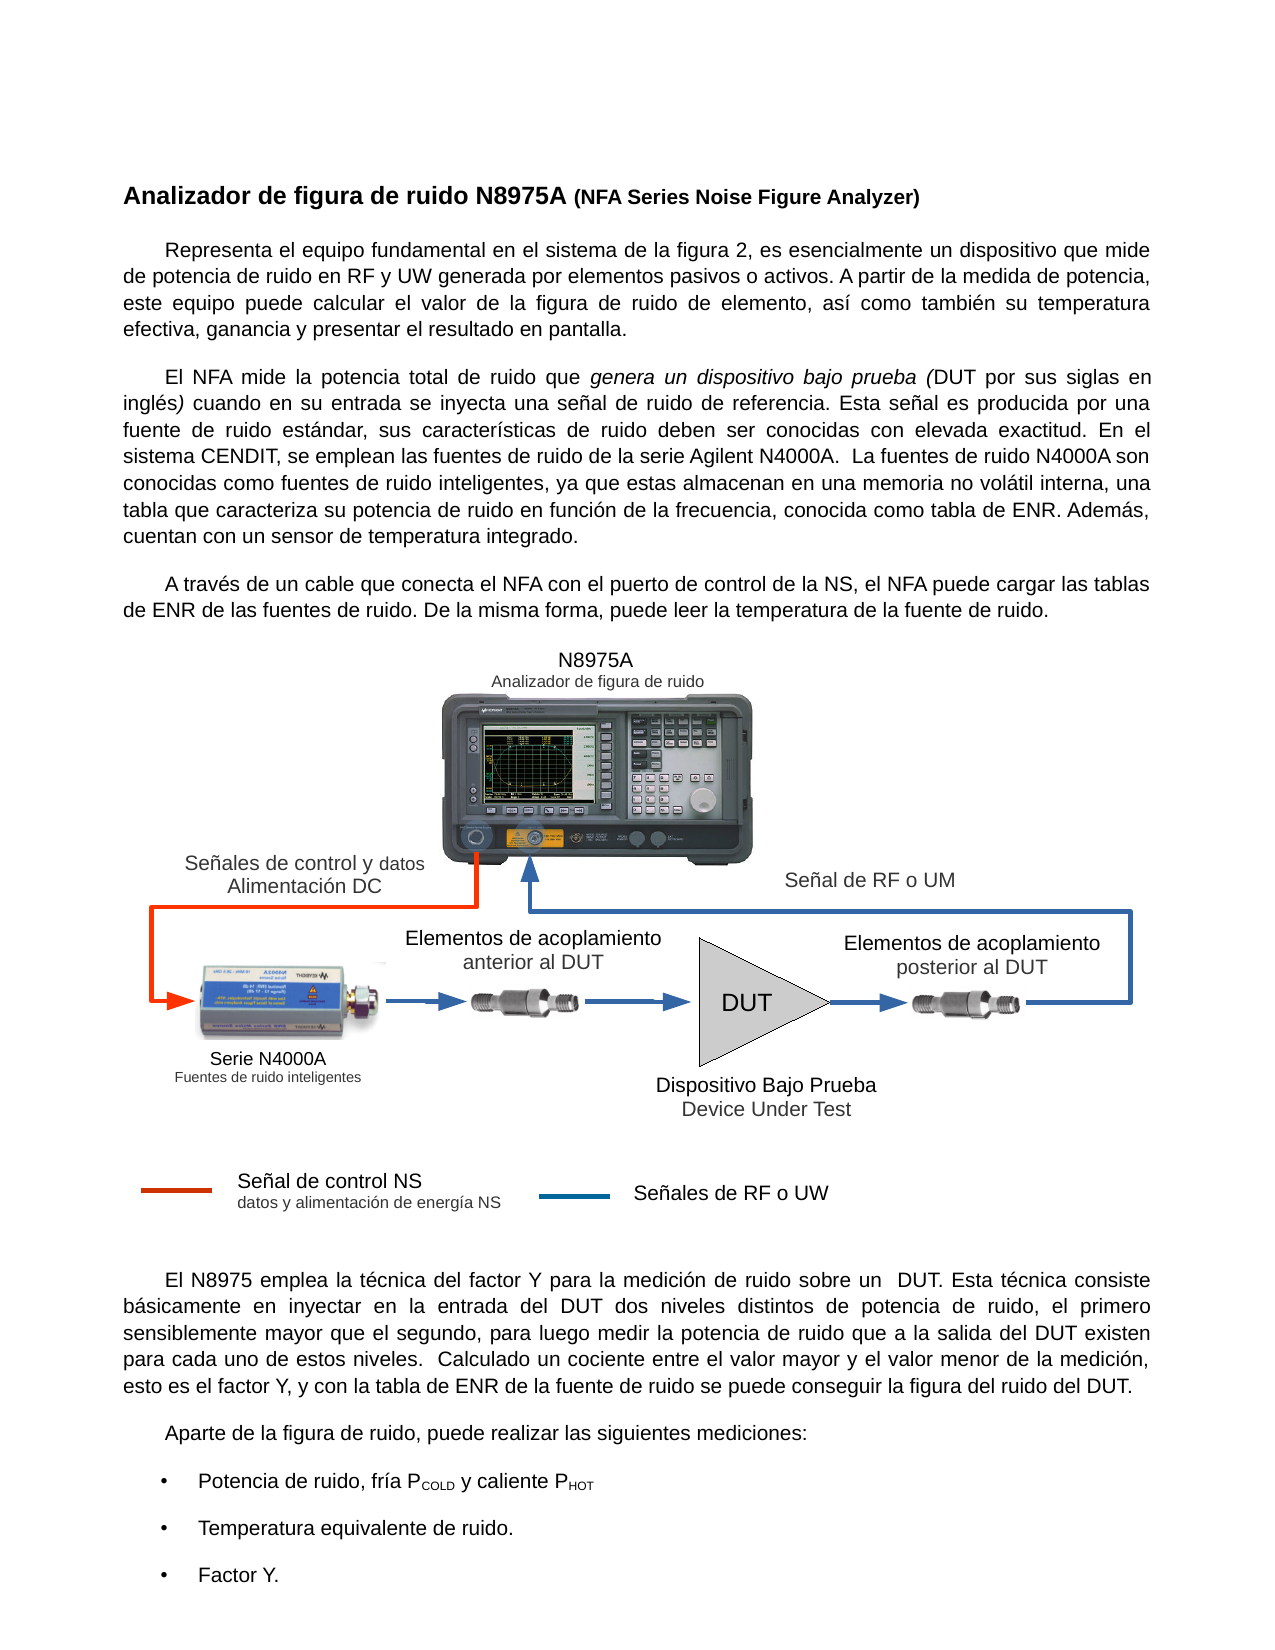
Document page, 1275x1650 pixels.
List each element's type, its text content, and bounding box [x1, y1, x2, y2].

picture [433, 687, 760, 867]
list Temperatura equivalente de ruido. [160, 1513, 1152, 1540]
subtitle Analizador de figura de ruido N8975A (NFA Series Noise Figure Analyzer) [123, 181, 1152, 210]
picture [195, 962, 301, 1040]
text A través de un cable que conecta el NFA con el puerto de control de la NS, el NFA puede cargar las tablas de ENR de las fuentes de ruido. De la misma forma, puede leer la temperatura de la fuente de ruido. [123, 569, 1152, 622]
picture [908, 985, 1027, 1002]
list Potencia de ruido, fría PCOLD y caliente PHOT [160, 1466, 1152, 1492]
list Factor Y. [160, 1561, 1152, 1587]
text Representa el equipo fundamental en el sistema de la figura 2, es esencialmente un dispositivo que mide de potencia de ruido en RF y UW generada por elementos pasivos o activos. A partir de la medida de potencia, este equipo puede calcular el valor de la figura de ruido de elemento, así como también su temperatura efectiva, ganancia y presentar el resultado en pantalla. [123, 235, 1152, 341]
picture [466, 984, 585, 1000]
text El N8975 emplea la técnica del factor Y para la medición de ruido sobre un DUT. Esta técnica consiste básicamente en inyectar en la entrada del DUT dos niveles distintos de potencia de ruido, el primero sensiblemente mayor que el segundo, para luego medir la potencia de ruido que a la salida del DUT existen para cada uno de estos niveles. Calculado un cociente entre el valor mayor y el valor menor de la medición, esto es el factor Y, y con la tabla de ENR de la fuente de ruido se puede conseguir la figura del ruido del DUT. [123, 1265, 1152, 1398]
text El NFA mide la potencia total de ruido que genera un dispositivo bajo prueba (DUT por sus siglas en inglés) cuando en su entrada se inyecta una señal de ruido de referencia. Esta señal es producida por una fuente de ruido estándar, sus características de ruido deben ser conocidas con elevada exactitud. En el sistema CENDIT, se emplean las fuentes de ruido de la serie Agilent N4000A. La fuentes de ruido N4000A son conocidas como fuentes de ruido inteligentes, ya que estas almacenan en una memoria no volátil interna, una tabla que caracteriza su potencia de ruido en función de la frecuencia, conocida como tabla de ENR. Además, cuentan con un sensor de temperatura integrado. [123, 362, 1152, 548]
text Aparte de la figura de ruido, puede realizar las siguientes mediciones: [123, 1418, 1152, 1445]
